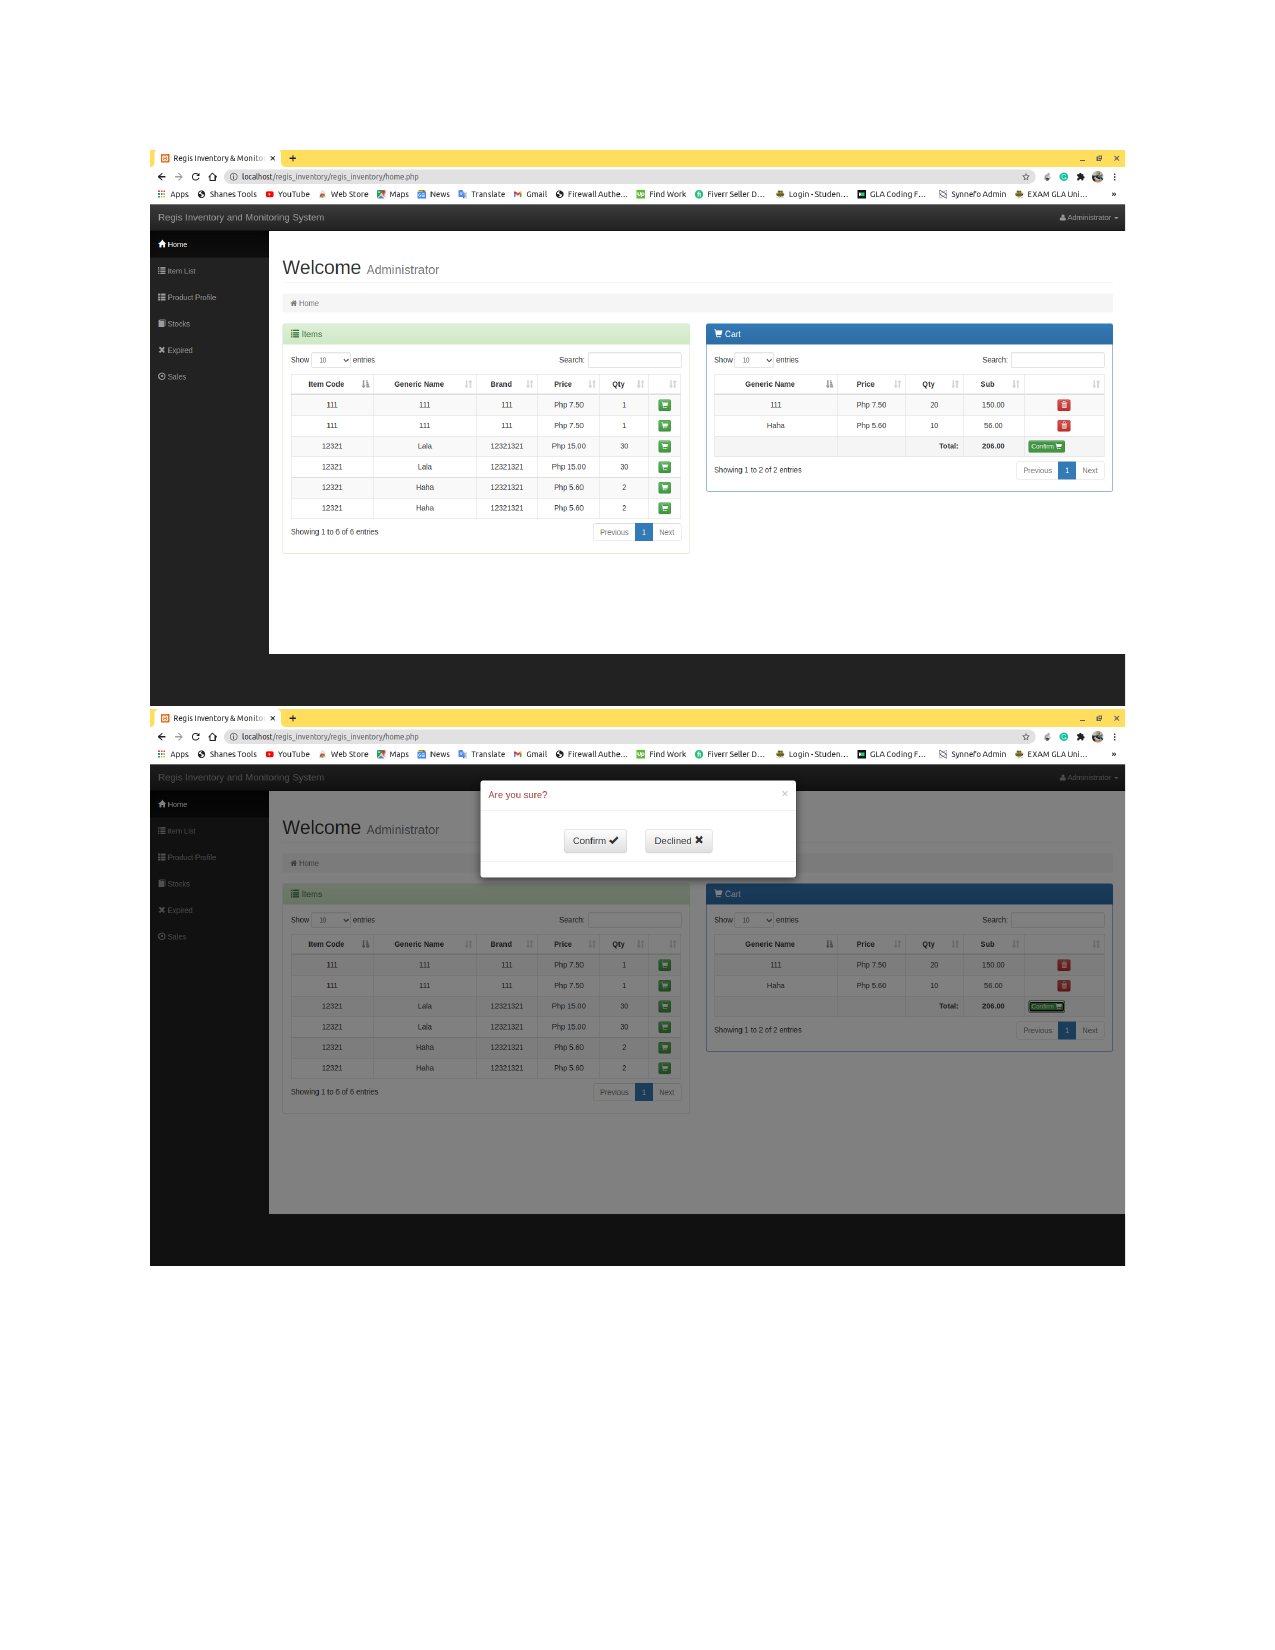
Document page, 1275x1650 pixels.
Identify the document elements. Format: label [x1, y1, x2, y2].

picture [150, 150, 1125, 706]
picture [150, 709, 1125, 1266]
